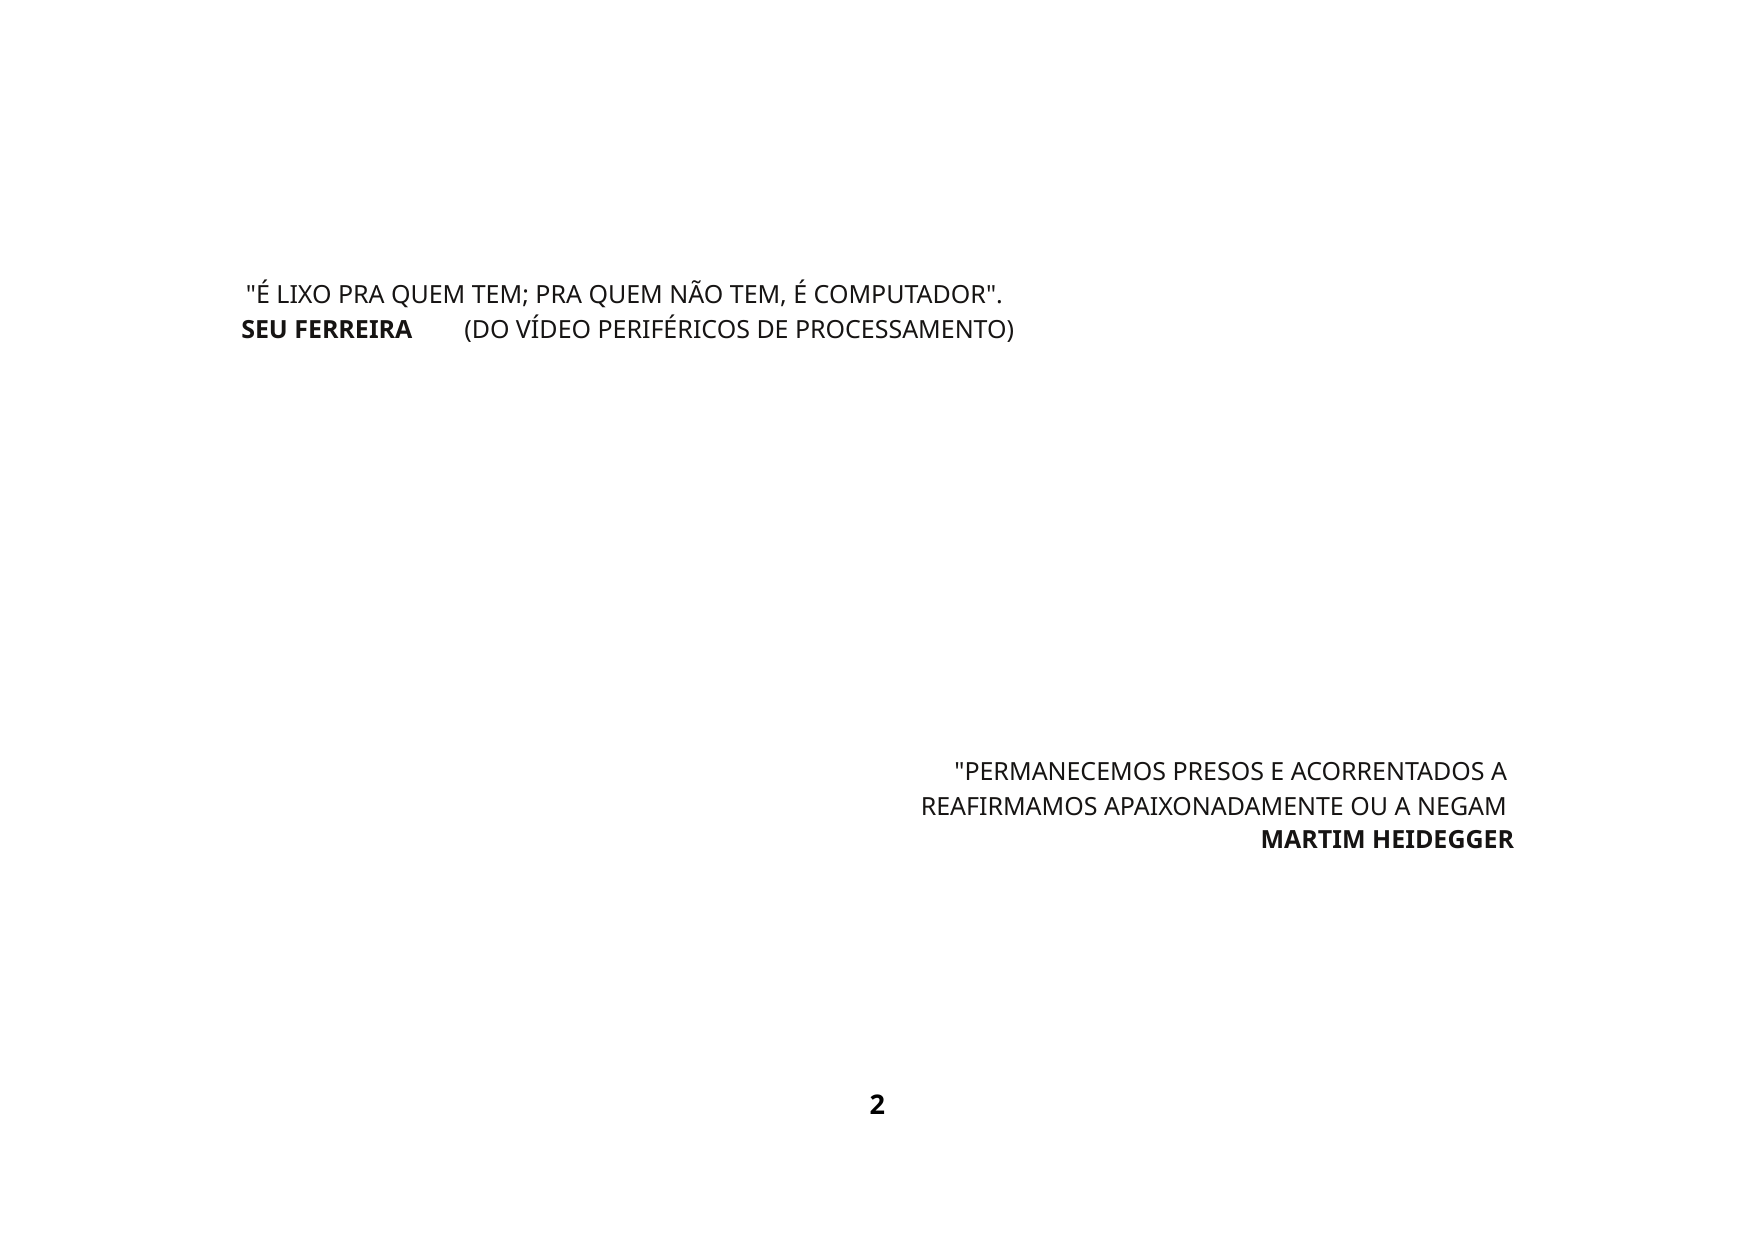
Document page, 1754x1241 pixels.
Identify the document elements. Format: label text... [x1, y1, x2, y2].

text "PERMANECEMOS PRESOS E ACORRENTADOS A [213, 754, 1514, 788]
text MARTIM HEIDEGGER [213, 822, 1514, 856]
text SEU FERREIRA (DO VÍDEO PERIFÉRICOS DE PROCESSAMENTO) [213, 311, 1042, 345]
text REAFIRMAMOS APAIXONADAMENTE OU A NEGAM [213, 788, 1514, 822]
text "É LIXO PRA QUEM TEM; PRA QUEM NÃO TEM, É COMPUTADOR". [213, 277, 1042, 311]
